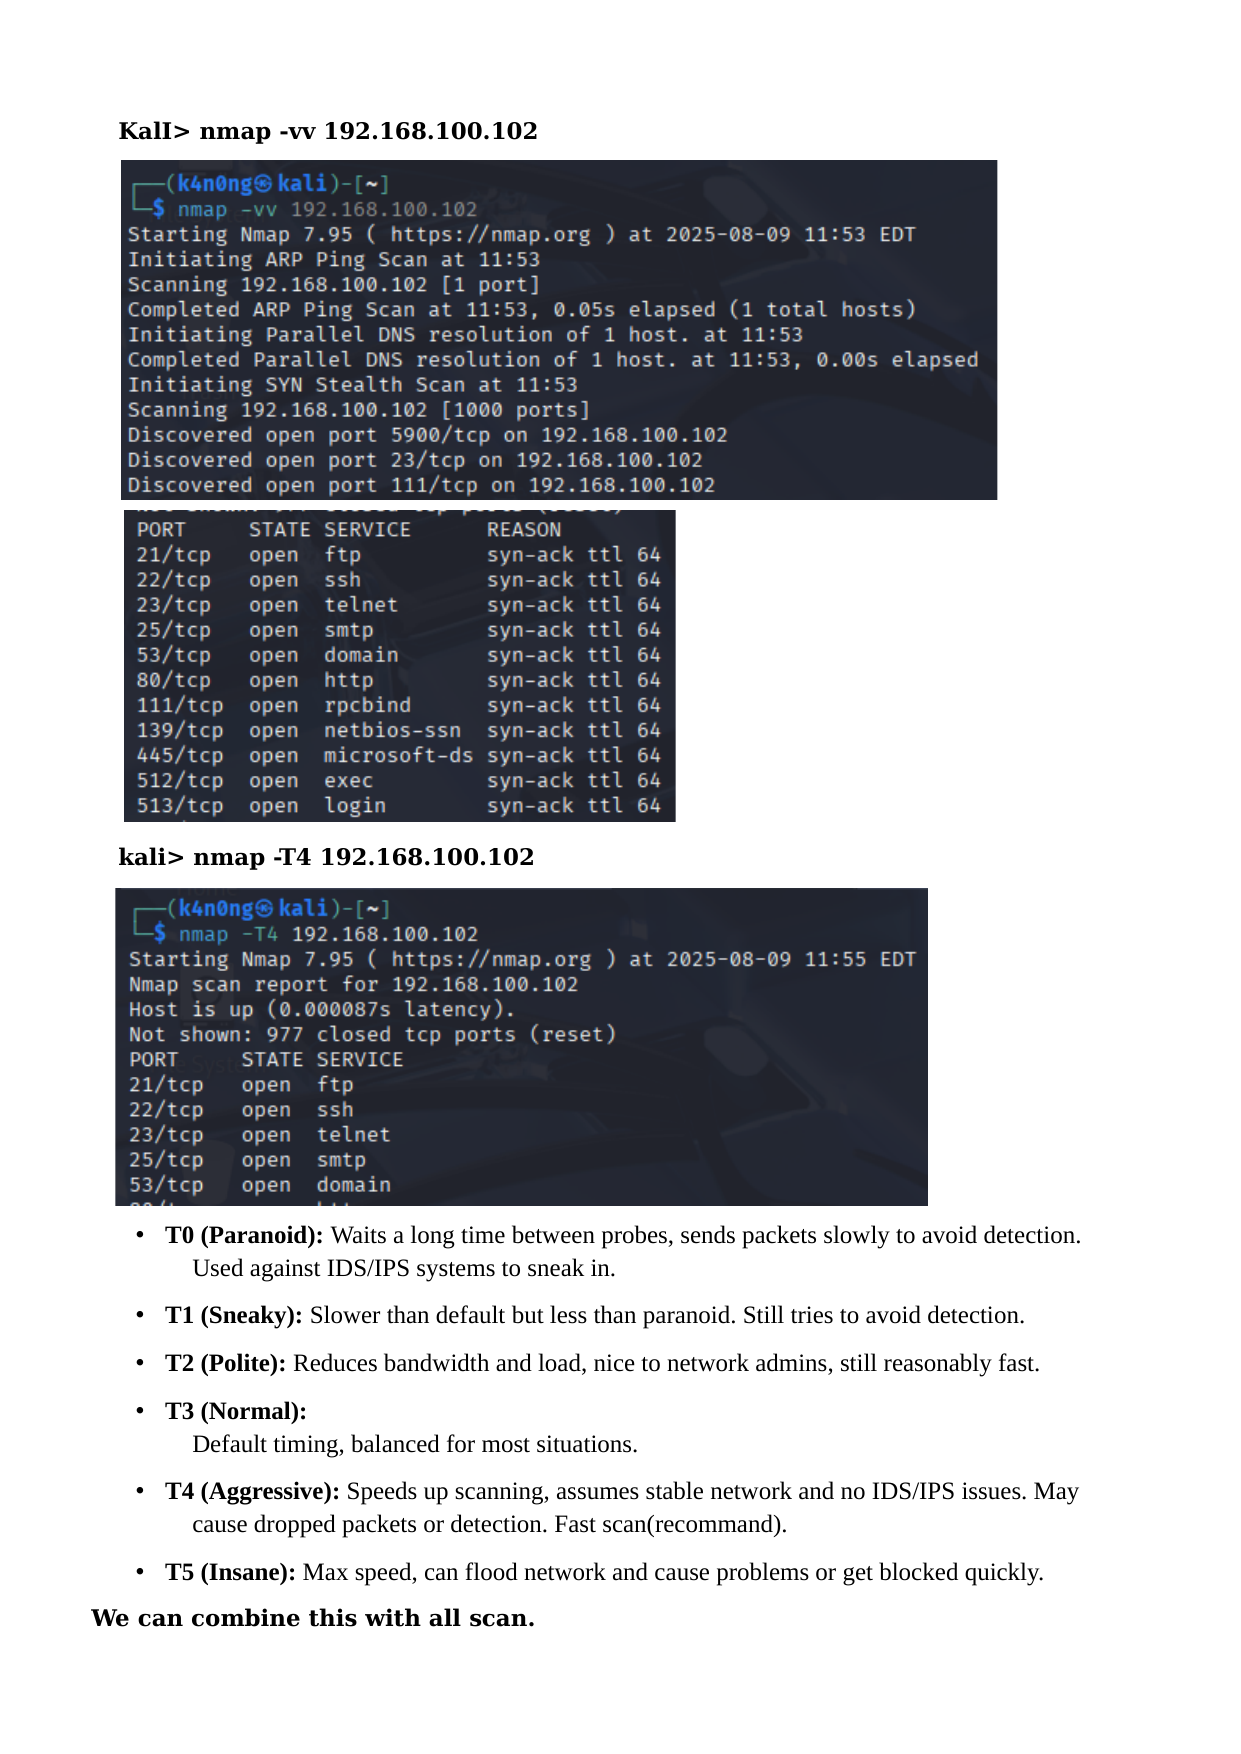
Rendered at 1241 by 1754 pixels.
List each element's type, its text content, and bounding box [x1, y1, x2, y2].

list T5 (Insane): Max speed, can flood network and cause problems or get blocked quickly. [136, 1557, 1122, 1586]
text We can combine this with all scan. [91, 1605, 1122, 1632]
picture [124, 510, 676, 822]
list T2 (Polite): Reduces bandwidth and load, nice to network admins, still reasonably fast. [136, 1348, 1122, 1377]
list T4 (Aggressive): Speeds up scanning, assumes stable network and no IDS/IPS issues. May cause dropped packets or detection. Fast scan(recommand). [136, 1476, 1122, 1538]
list T1 (Sneaky): Slower than default but less than paranoid. Still tries to avoid detection. [136, 1301, 1122, 1329]
picture [115, 888, 928, 1206]
list T3 (Normal): Default timing, balanced for most situations. [136, 1396, 1122, 1458]
text kali> nmap -T4 192.168.100.102 [118, 844, 1122, 871]
list T0 (Paranoid): Waits a long time between probes, sends packets slowly to avoid detection. Used against IDS/IPS systems to sneak in. [136, 1220, 1122, 1282]
text KalI> nmap -vv 192.168.100.102 [118, 118, 1122, 145]
picture [121, 160, 998, 500]
